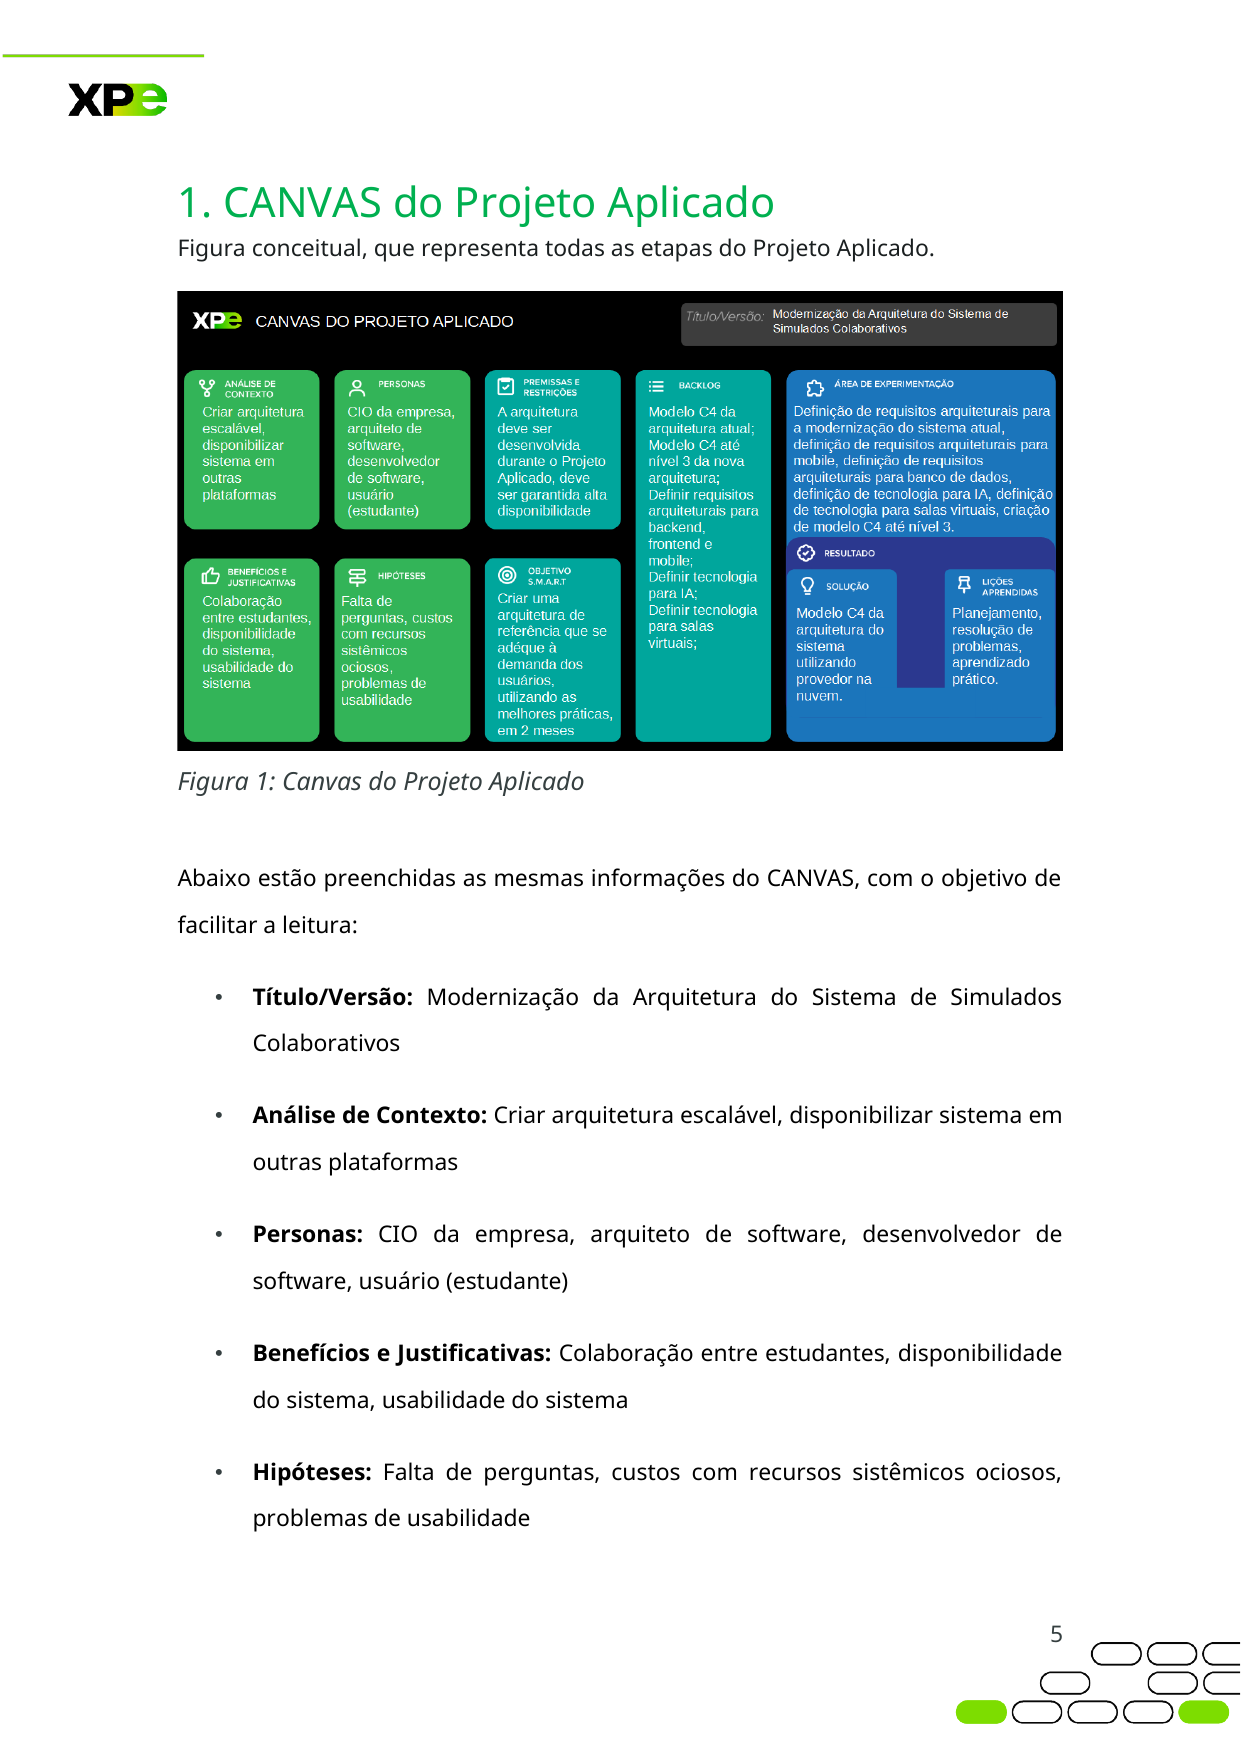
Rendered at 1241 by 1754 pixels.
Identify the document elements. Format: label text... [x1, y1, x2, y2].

subtitle 1. CANVAS do Projeto Aplicado [177, 173, 1063, 229]
text Figura conceitual, que representa todas as etapas do Projeto Aplicado. [177, 229, 1063, 263]
text Abaixo estão preenchidas as mesmas informações do CANVAS, com o objetivo de facilitar a leitura: [177, 862, 1063, 940]
picture [2, 51, 205, 148]
list Benefícios e Justificativas: Colaboração entre estudantes, disponibilidade do sistema, usabilidade do sistema [215, 1337, 1063, 1415]
picture [955, 1642, 1241, 1724]
text Figura 1: Canvas do Projeto Aplicado [177, 751, 1063, 797]
list Título/Versão: Modernização da Arquitetura do Sistema de Simulados Colaborativos [215, 981, 1063, 1059]
list Personas: CIO da empresa, arquiteto de software, desenvolvedor de software, usuário (estudante) [215, 1218, 1063, 1296]
list Hipóteses: Falta de perguntas, custos com recursos sistêmicos ociosos, problemas de usabilidade [215, 1456, 1063, 1534]
picture [177, 291, 1063, 751]
list Análise de Contexto: Criar arquitetura escalável, disponibilizar sistema em outras plataformas [215, 1099, 1063, 1177]
